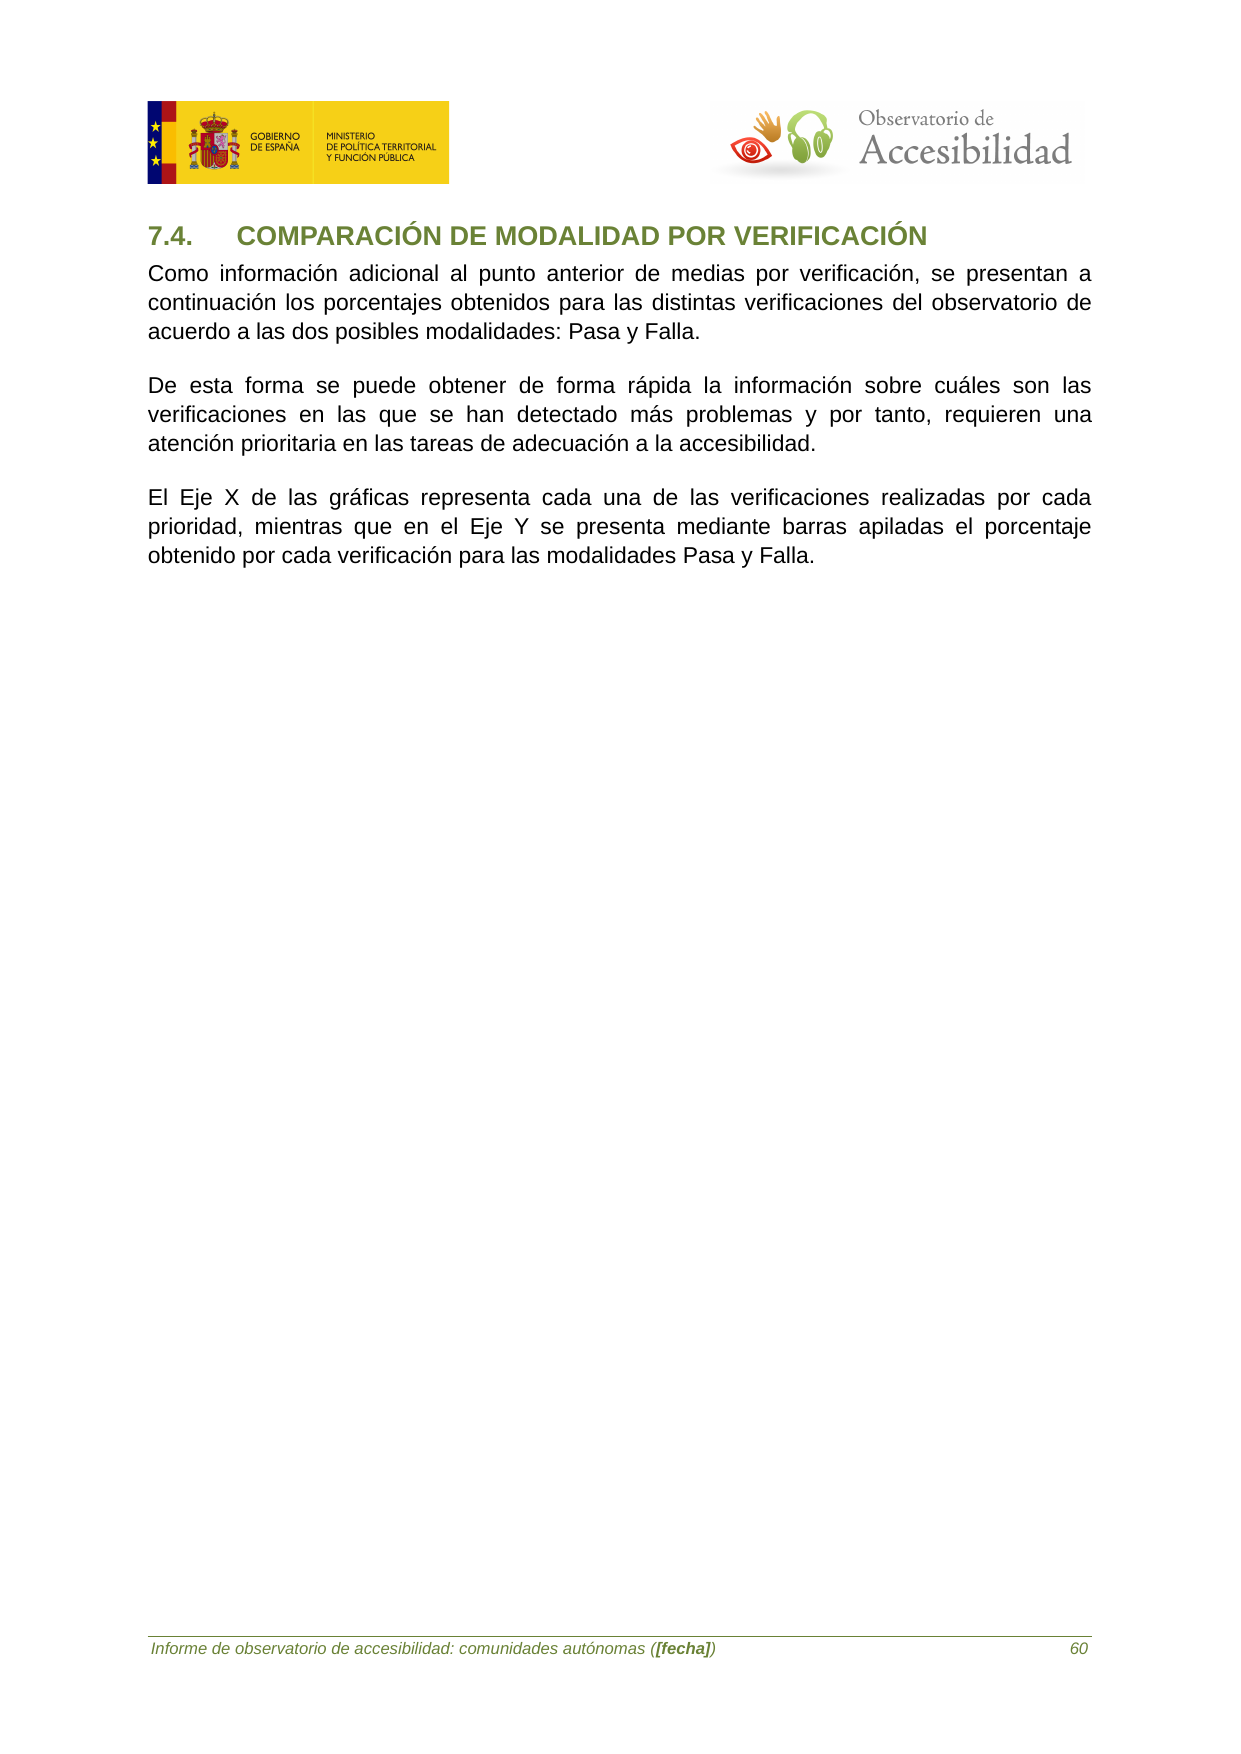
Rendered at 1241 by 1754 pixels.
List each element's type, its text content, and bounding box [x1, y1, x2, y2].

subtitle Comparación de Modalidad por Verificación [148, 220, 1092, 251]
text De esta forma se puede obtener de forma rápida la información sobre cuáles son las verificaciones en las que se han detectado más problemas y por tanto, requieren una atención prioritaria en las tareas de adecuación a la accesibilidad. [148, 372, 1092, 456]
picture [710, 101, 1086, 184]
picture [147, 101, 450, 184]
text El Eje X de las gráficas representa cada una de las verificaciones realizadas por cada prioridad, mientras que en el Eje Y se presenta mediante barras apiladas el porcentaje obtenido por cada verificación para las modalidades Pasa y Falla. [148, 484, 1092, 568]
text Como información adicional al punto anterior de medias por verificación, se presentan a continuación los porcentajes obtenidos para las distintas verificaciones del observatorio de acuerdo a las dos posibles modalidades: Pasa y Falla. [148, 260, 1092, 344]
